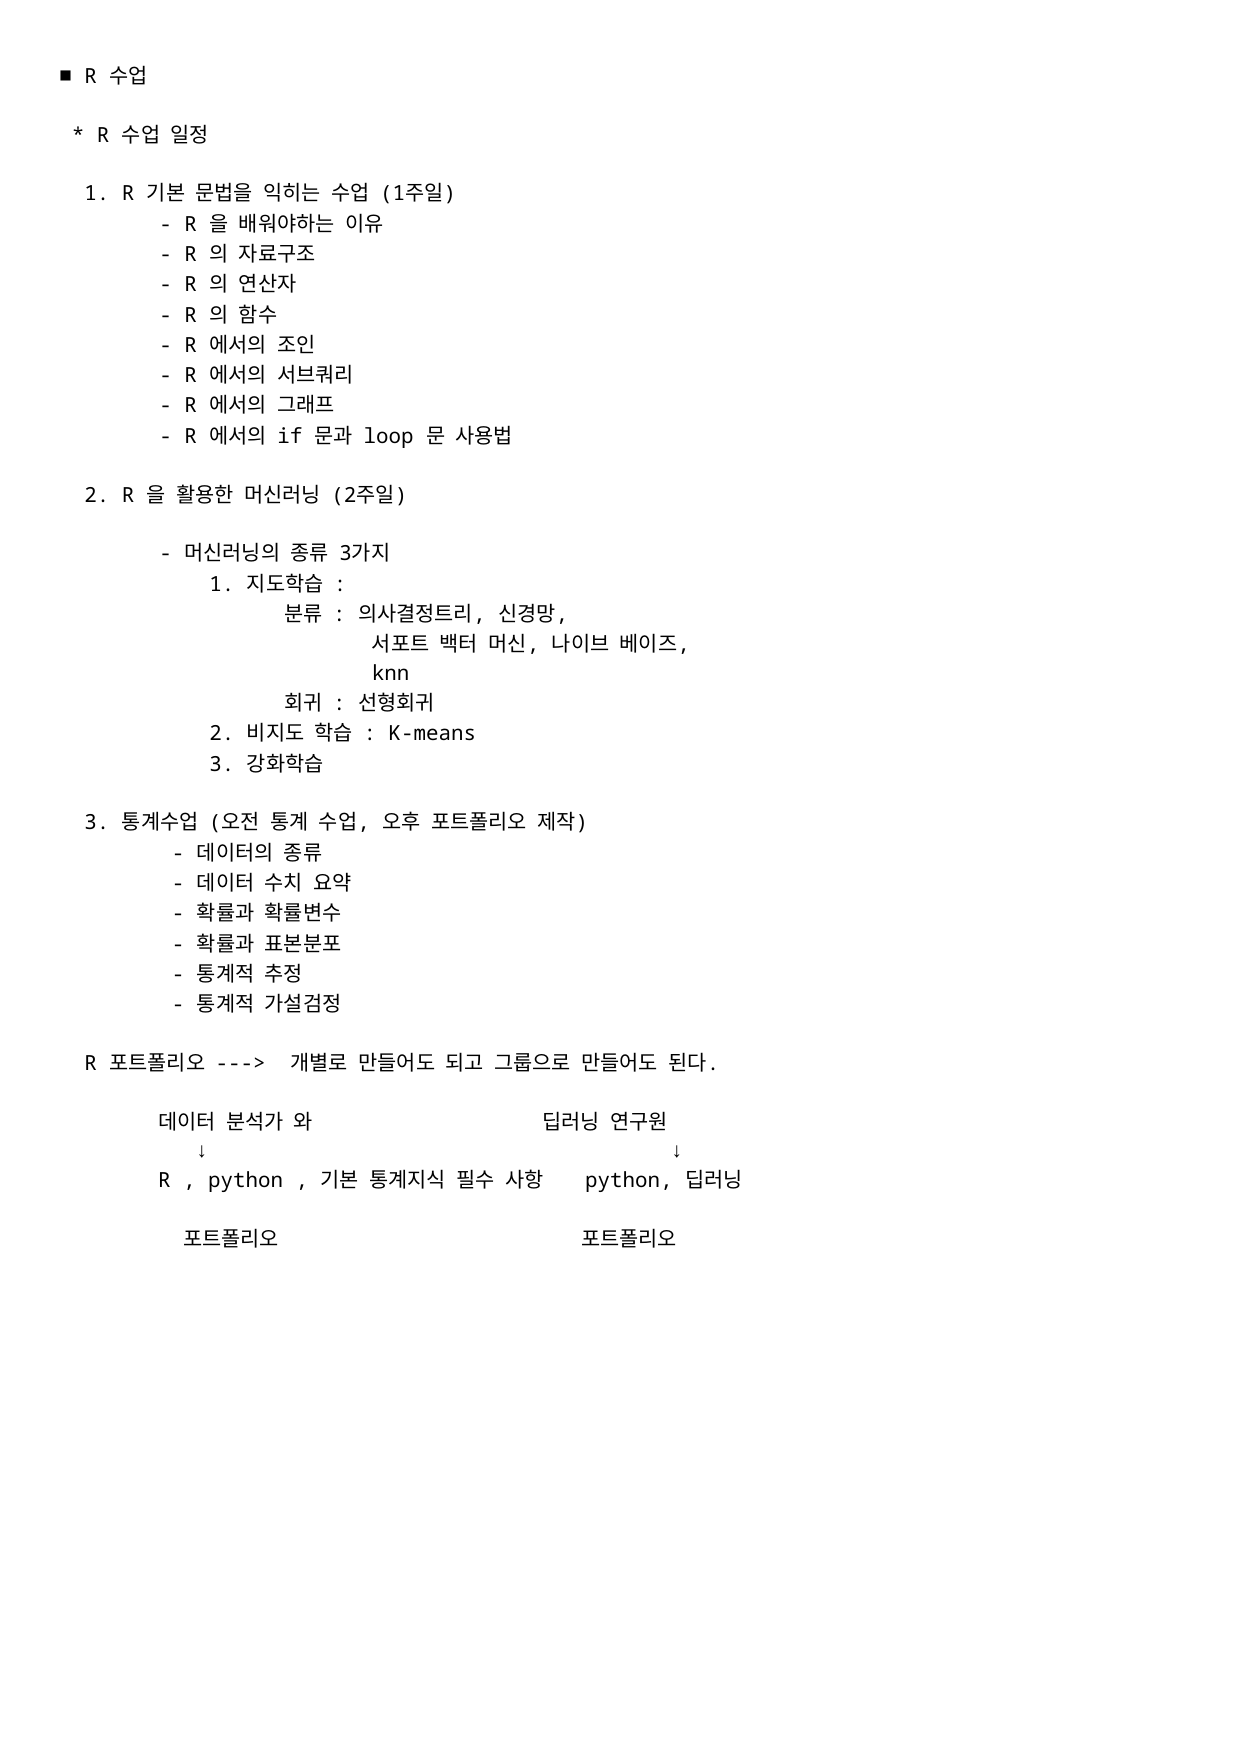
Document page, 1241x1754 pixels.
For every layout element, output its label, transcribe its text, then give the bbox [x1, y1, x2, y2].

text 데이터 분석가 와 딥러닝 연구원 [59, 1105, 1181, 1135]
text - 데이터 수치 요약 [59, 866, 1181, 897]
text - R 에서의 if 문과 loop 문 사용법 [59, 419, 1181, 449]
text - R 에서의 그래프 [59, 389, 1181, 419]
text 1. R 기본 문법을 익히는 수업 (1주일) [59, 177, 1181, 207]
text - R 에서의 서브쿼리 [59, 358, 1181, 389]
text 회귀 : 선형회귀 [59, 686, 1181, 717]
text R , python , 기본 통계지식 필수 사항 python, 딥러닝 [59, 1164, 1181, 1194]
text 포트폴리오 포트폴리오 [59, 1222, 1181, 1253]
text knn [59, 658, 1181, 686]
text - 통계적 추정 [59, 957, 1181, 987]
text - 데이터의 종류 [59, 836, 1181, 866]
text 서포트 백터 머신, 나이브 베이즈, [59, 627, 1181, 658]
text - 확률과 확률변수 [59, 897, 1181, 927]
text - R 의 자료구조 [59, 237, 1181, 267]
text ■ R 수업 [59, 59, 1181, 89]
text 3. 통계수업 (오전 통계 수업, 오후 포트폴리오 제작) [59, 806, 1181, 836]
text 3. 강화학습 [59, 747, 1181, 777]
text 2. R 을 활용한 머신러닝 (2주일) [59, 478, 1181, 508]
text - R 의 함수 [59, 298, 1181, 328]
text * R 수업 일정 [59, 118, 1181, 148]
text - R 에서의 조인 [59, 328, 1181, 358]
text 분류 : 의사결정트리, 신경망, [59, 597, 1181, 627]
text - R 을 배워야하는 이유 [59, 207, 1181, 237]
text ↓ ↓ [59, 1135, 1181, 1164]
text 1. 지도학습 : [59, 567, 1181, 597]
text R 포트폴리오 ---> 개별로 만들어도 되고 그룹으로 만들어도 된다. [59, 1046, 1181, 1077]
text - R 의 연산자 [59, 267, 1181, 298]
text 2. 비지도 학습 : K-means [59, 717, 1181, 747]
text - 머신러닝의 종류 3가지 [59, 537, 1181, 567]
text - 확률과 표본분포 [59, 927, 1181, 957]
text - 통계적 가설검정 [59, 987, 1181, 1018]
